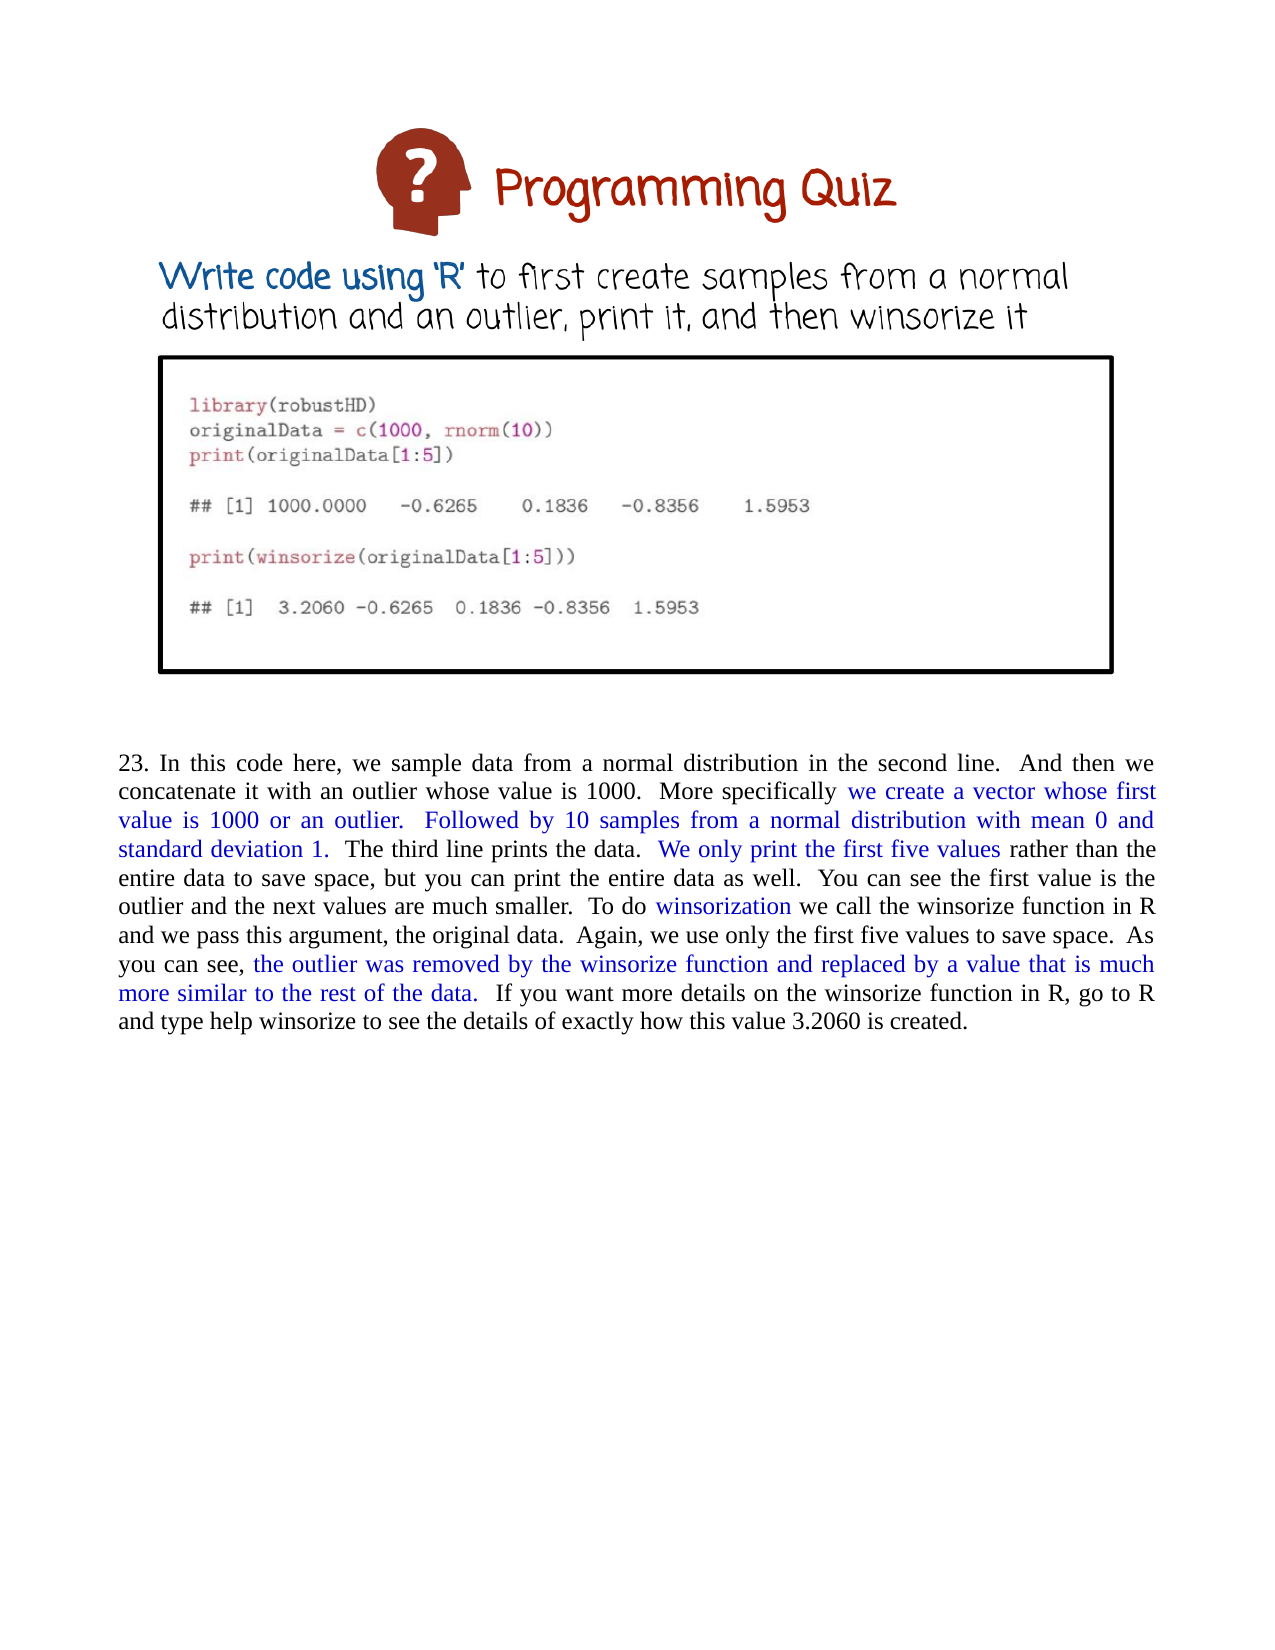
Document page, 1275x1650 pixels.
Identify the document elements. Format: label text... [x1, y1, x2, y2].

text 23. In this code here, we sample data from a normal distribution in the second line. And then we concatenate it with an outlier whose value is 1000. More specifically we create a vector whose first value is 1000 or an outlier. Followed by 10 samples from a normal distribution with mean 0 and standard deviation 1. The third line prints the data. We only print the first five values rather than the entire data to save space, but you can print the entire data as well. You can see the first value is the outlier and the next values are much smaller. To do winsorization we call the winsorize function in R and we pass this argument, the original data. Again, we use only the first five values to save space. As you can see, the outlier was removed by the winsorize function and replaced by a value that is much more similar to the rest of the data. If you want more details on the winsorize function in R, go to R and type help winsorize to see the details of exactly how this value 3.2060 is created. [118, 748, 1157, 1035]
picture [118, 118, 1157, 691]
